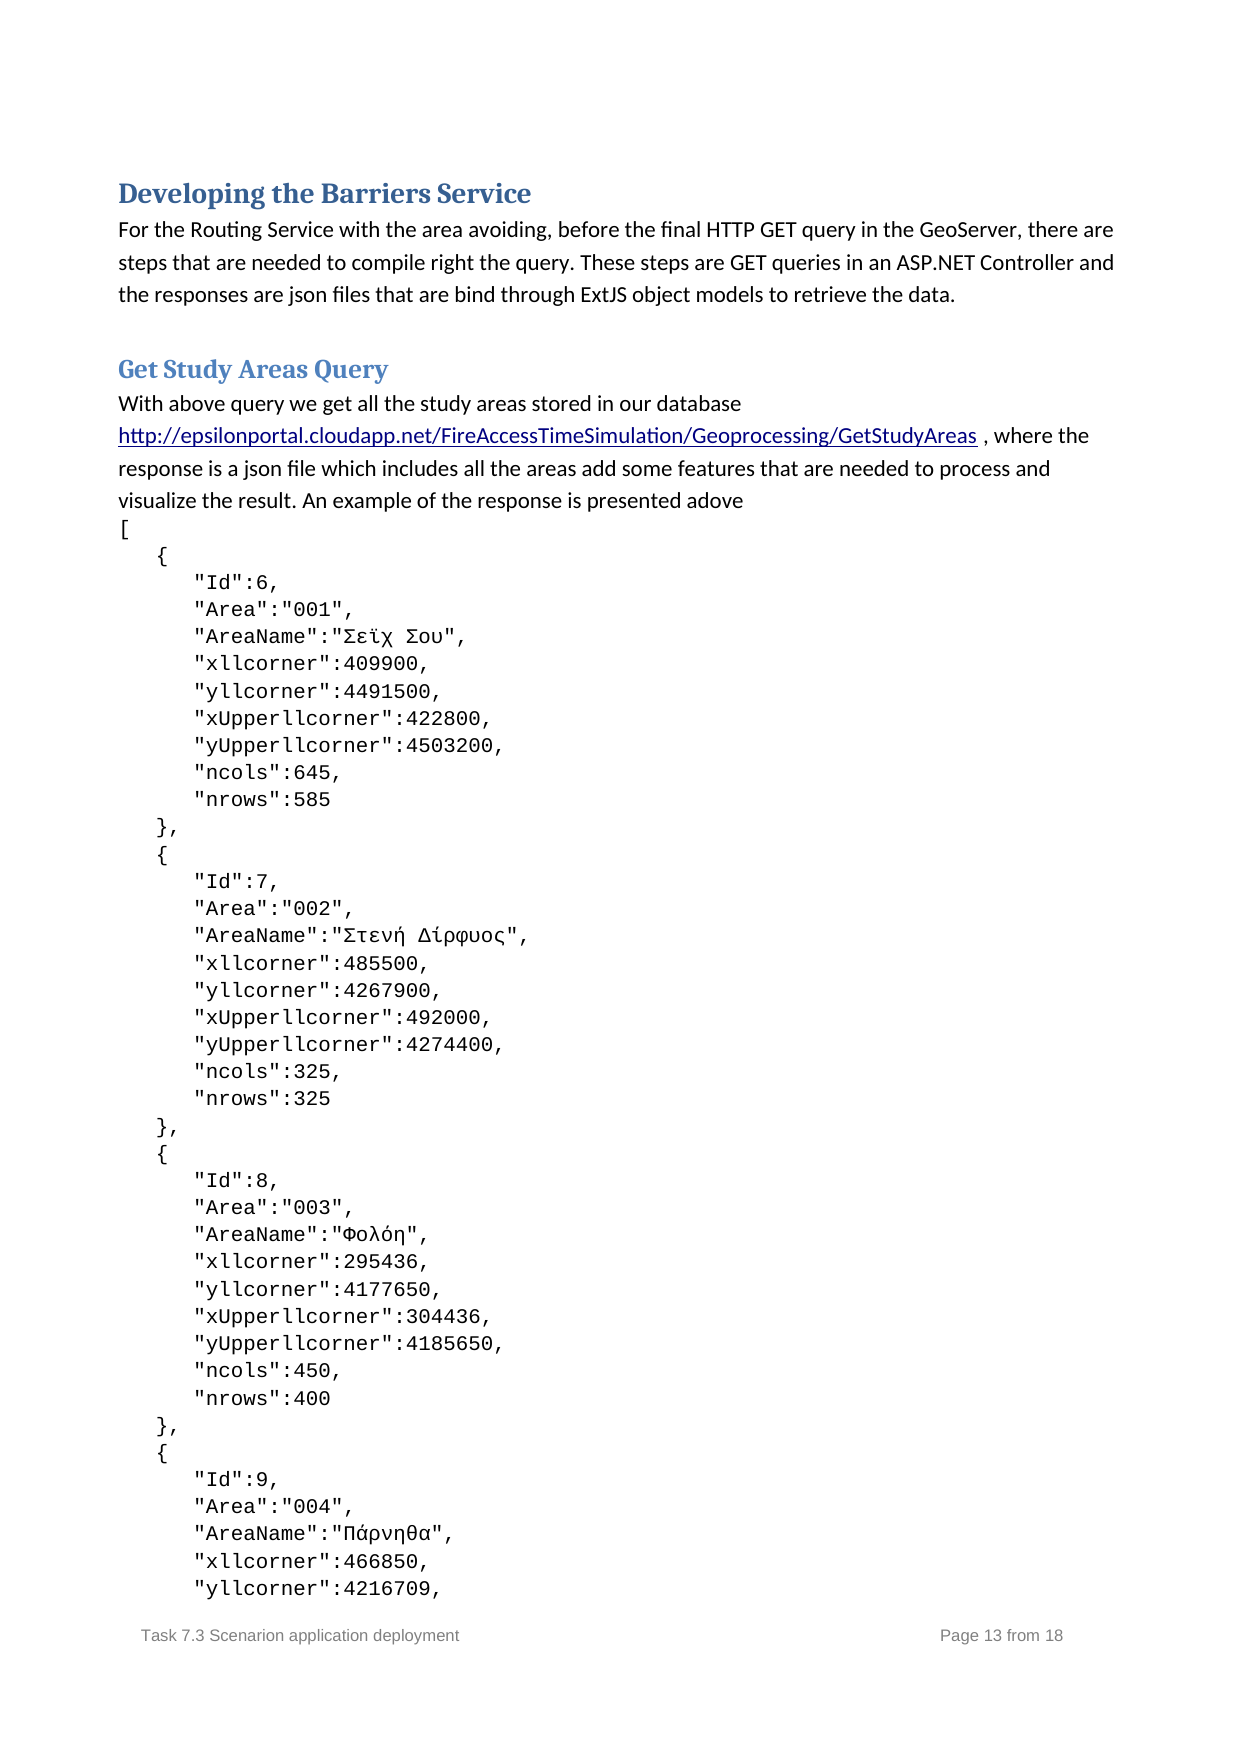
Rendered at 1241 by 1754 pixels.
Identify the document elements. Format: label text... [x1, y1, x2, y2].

subtitle Developing the Barriers Service [118, 177, 1122, 210]
text For the Routing Service with the area avoiding, before the final HTTP GET query in the GeoServer, there are steps that are needed to compile right the query. These steps are GET queries in an ASP.NET Controller and the responses are json files that are bind through ExtJS object models to retrieve the data. [118, 215, 1122, 308]
subtitle Get Study Areas Query [118, 354, 1122, 385]
text With above query we get all the study areas stored in our database http://epsilonportal.cloudapp.net/FireAccessTimeSimulation/Geoprocessing/GetStudyAreas , where the response is a json file which includes all the areas add some features that are needed to process and visualize the result. An example of the response is presented adove [ { "Id":6, "Area":"001", "AreaName":"Σεϊχ Σου", "xllcorner":409900, "yllcorner":4491500, "xUpperllcorner":422800, "yUpperllcorner":4503200, "ncols":645, "nrows":585 }, { "Id":7, "Area":"002", "AreaName":"Στενή Δίρφυος", "xllcorner":485500, "yllcorner":4267900, "xUpperllcorner":492000, "yUpperllcorner":4274400, "ncols":325, "nrows":325 }, { "Id":8, "Area":"003", "AreaName":"Φολόη", "xllcorner":295436, "yllcorner":4177650, "xUpperllcorner":304436, "yUpperllcorner":4185650, "ncols":450, "nrows":400 }, { "Id":9, "Area":"004", "AreaName":"Πάρνηθα", "xllcorner":466850, "yllcorner":4216709, [118, 389, 1122, 1601]
